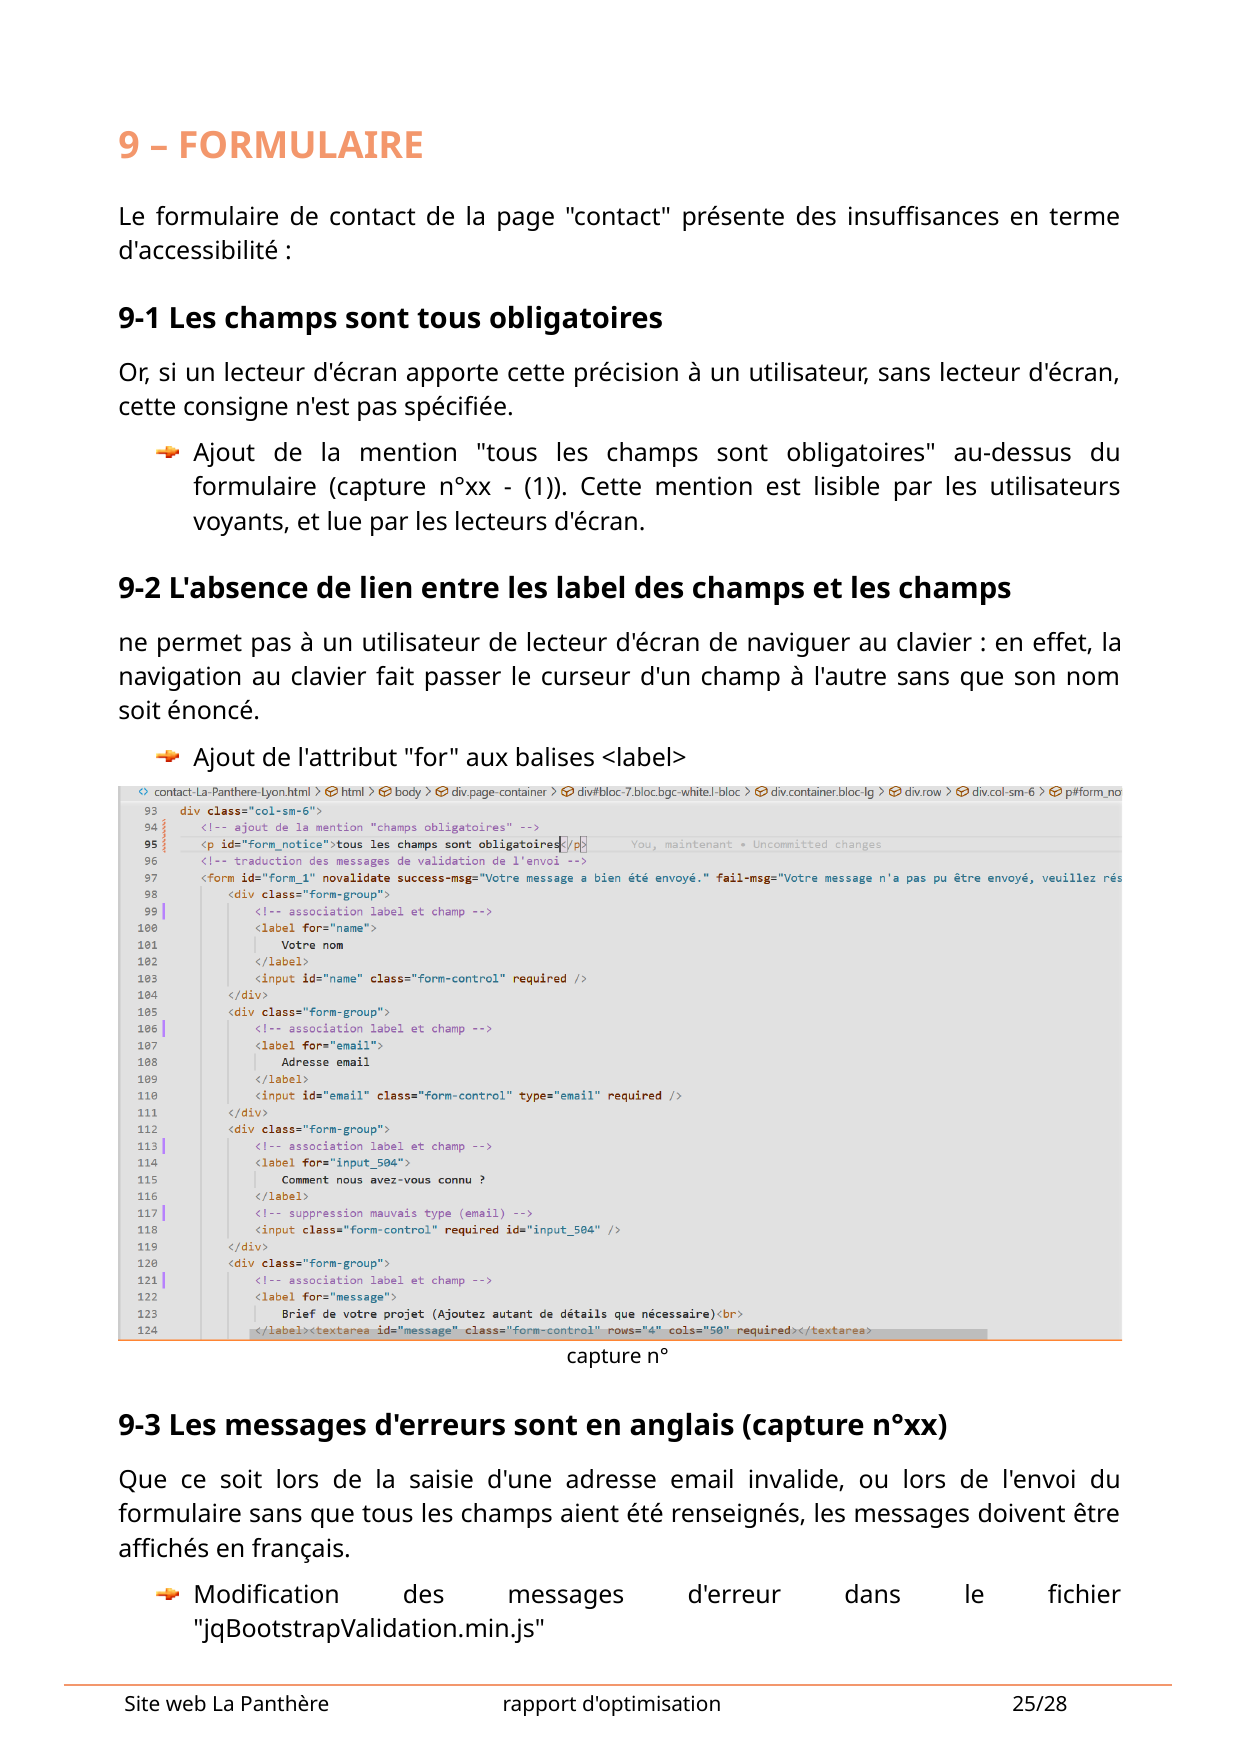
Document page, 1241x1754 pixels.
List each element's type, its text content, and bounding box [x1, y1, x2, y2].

text Or, si un lecteur d'écran apporte cette précision à un utilisateur, sans lecteur d'écran, cette consigne n'est pas spécifiée. [118, 354, 1122, 422]
text 9-3 Les messages d'erreurs sont en anglais (capture n°xx) [118, 1405, 1122, 1444]
picture [156, 446, 179, 458]
picture [156, 750, 179, 762]
text Que ce soit lors de la saisie d'une adresse email invalide, ou lors de l'envoi du formulaire sans que tous les champs aient été renseignés, les messages doivent être affichés en français. [118, 1462, 1122, 1564]
text 9-1 Les champs sont tous obligatoires [118, 297, 1122, 337]
list Ajout de l'attribut "for" aux balises <label> [156, 739, 1122, 773]
text ne permet pas à un utilisateur de lecteur d'écran de naviguer au clavier : en effet, la navigation au clavier fait passer le curseur d'un champ à l'autre sans que son nom soit énoncé. [118, 625, 1122, 727]
picture [118, 786, 1123, 1341]
list Modification des messages d'erreur dans le fichier "jqBootstrapValidation.min.js" [156, 1577, 1122, 1645]
text 9 – FORMULAIRE [118, 118, 1122, 169]
text capture n° [118, 1341, 1122, 1369]
text Le formulaire de contact de la page "contact" présente des insuffisances en terme d'accessibilité : [118, 199, 1122, 267]
picture [156, 1588, 179, 1600]
text 9-2 L'absence de lien entre les label des champs et les champs [118, 567, 1122, 607]
list Ajout de la mention "tous les champs sont obligatoires" au-dessus du formulaire (capture n°xx - (1)). Cette mention est lisible par les utilisateurs voyants, et lue par les lecteurs d'écran. [156, 435, 1122, 537]
